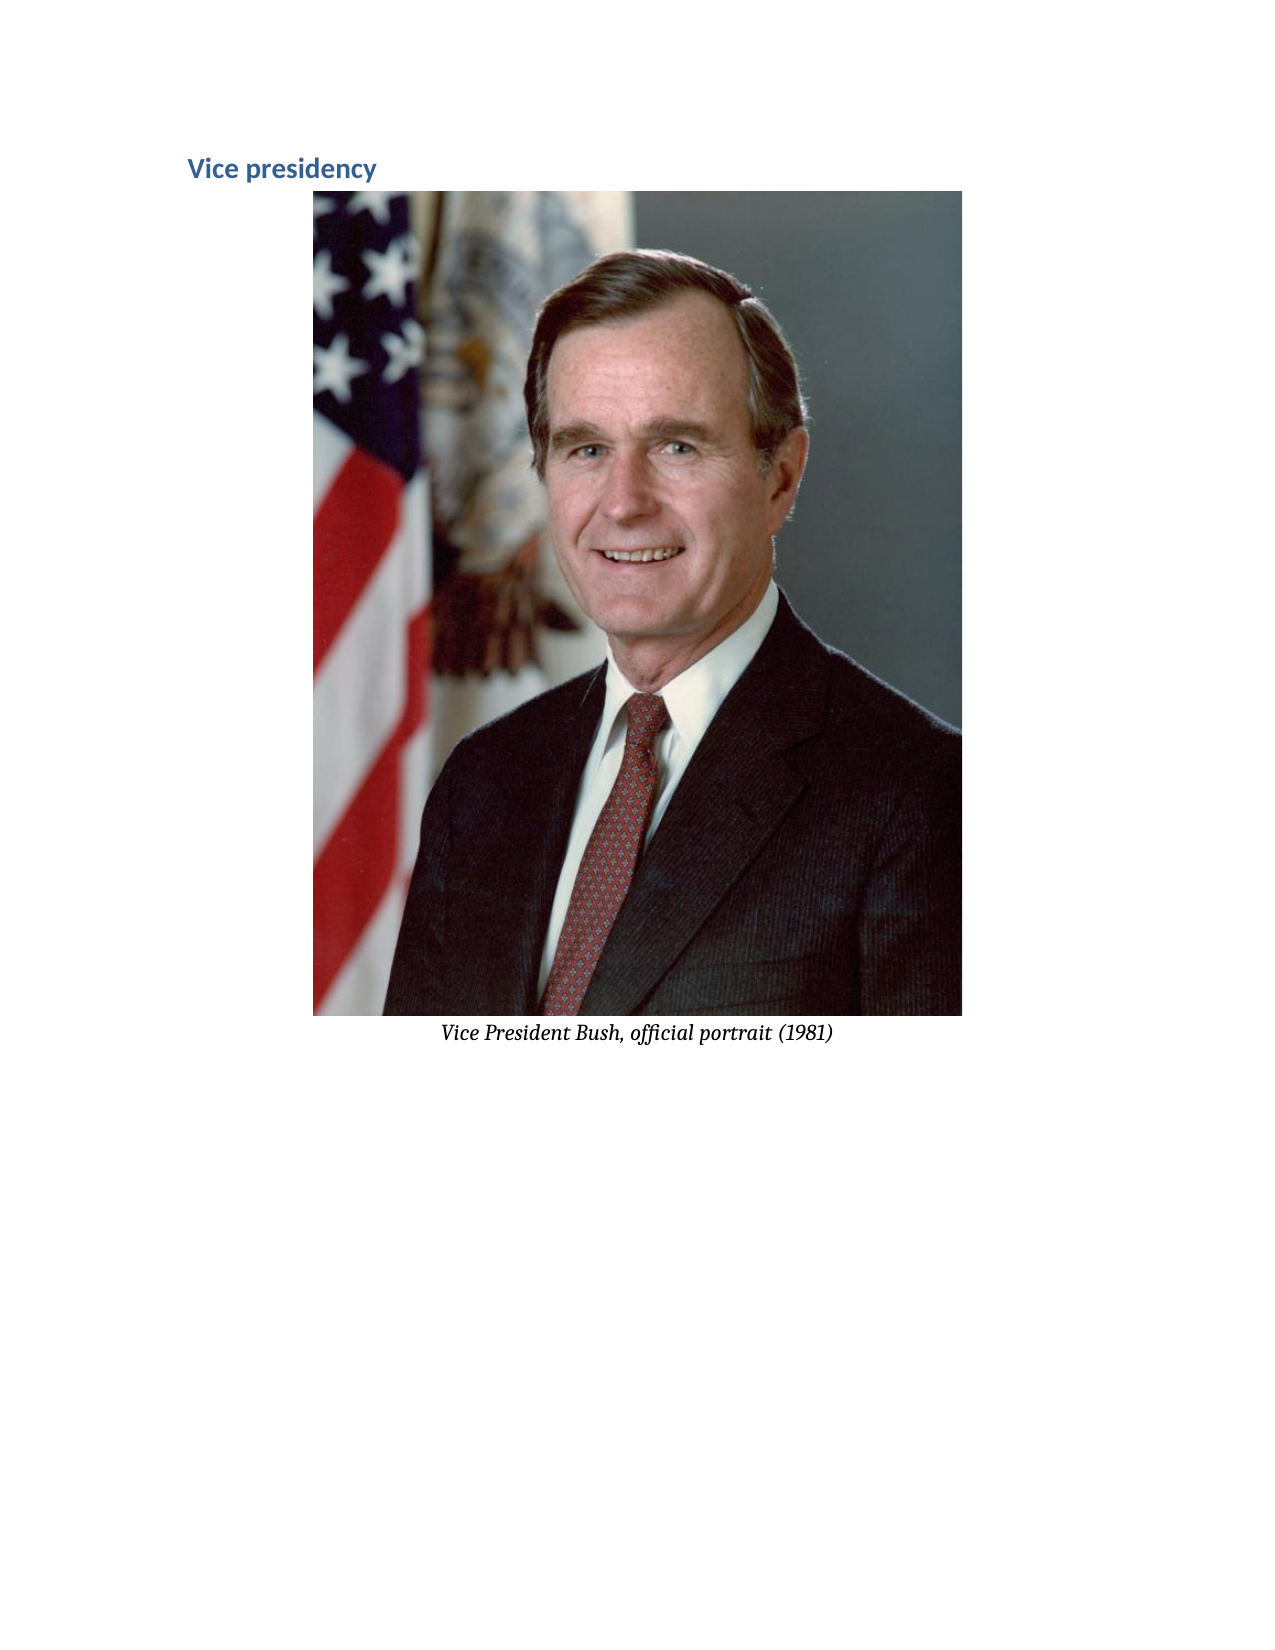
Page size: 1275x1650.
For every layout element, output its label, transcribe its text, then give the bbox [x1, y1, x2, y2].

picture [313, 191, 963, 1016]
text Vice President Bush, official portrait (1981) [187, 191, 1087, 1046]
subtitle Vice presidency [187, 150, 1087, 186]
